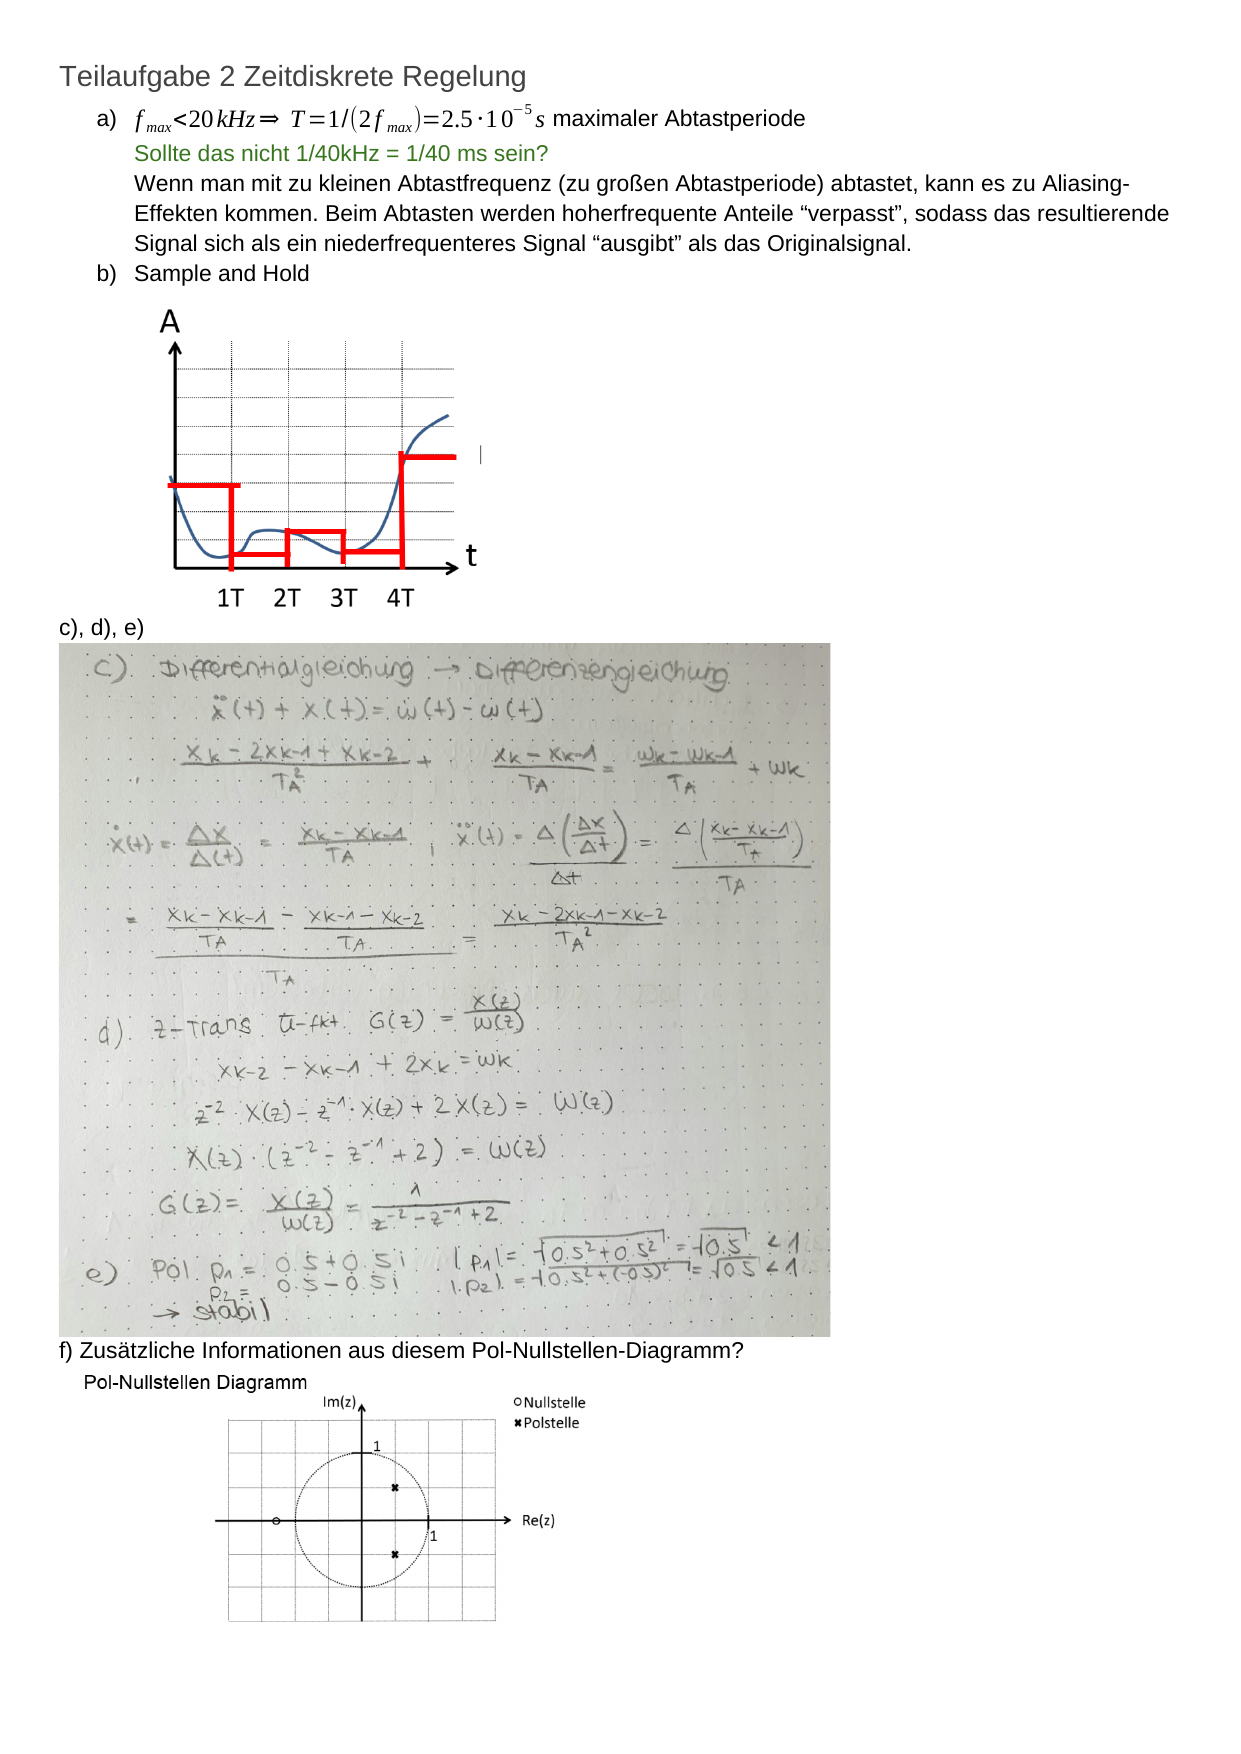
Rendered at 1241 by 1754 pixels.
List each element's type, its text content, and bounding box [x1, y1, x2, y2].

list maximaler Abtastperiode [96, 101, 1181, 136]
picture [133, 290, 482, 610]
list Sample and Hold [96, 260, 1181, 610]
picture [58, 1367, 606, 1632]
text f) Zusätzliche Informationen aus diesem Pol-Nullstellen-Diagramm? [59, 1337, 1181, 1631]
picture [58, 643, 831, 1337]
text Wenn man mit zu kleinen Abtastfrequenz (zu großen Abtastperiode) abtastet, kann es zu Aliasing-Effekten kommen. Beim Abtasten werden hoherfrequente Anteile “verpasst”, sodass das resultierende Signal sich als ein niederfrequenteres Signal “ausgibt” als das Originalsignal. [134, 170, 1181, 257]
text c), d), e) [59, 614, 1181, 1337]
subtitle Teilaufgabe 2 Zeitdiskrete Regelung [59, 59, 1181, 92]
text Sollte das nicht 1/40kHz = 1/40 ms sein? [134, 139, 1181, 166]
